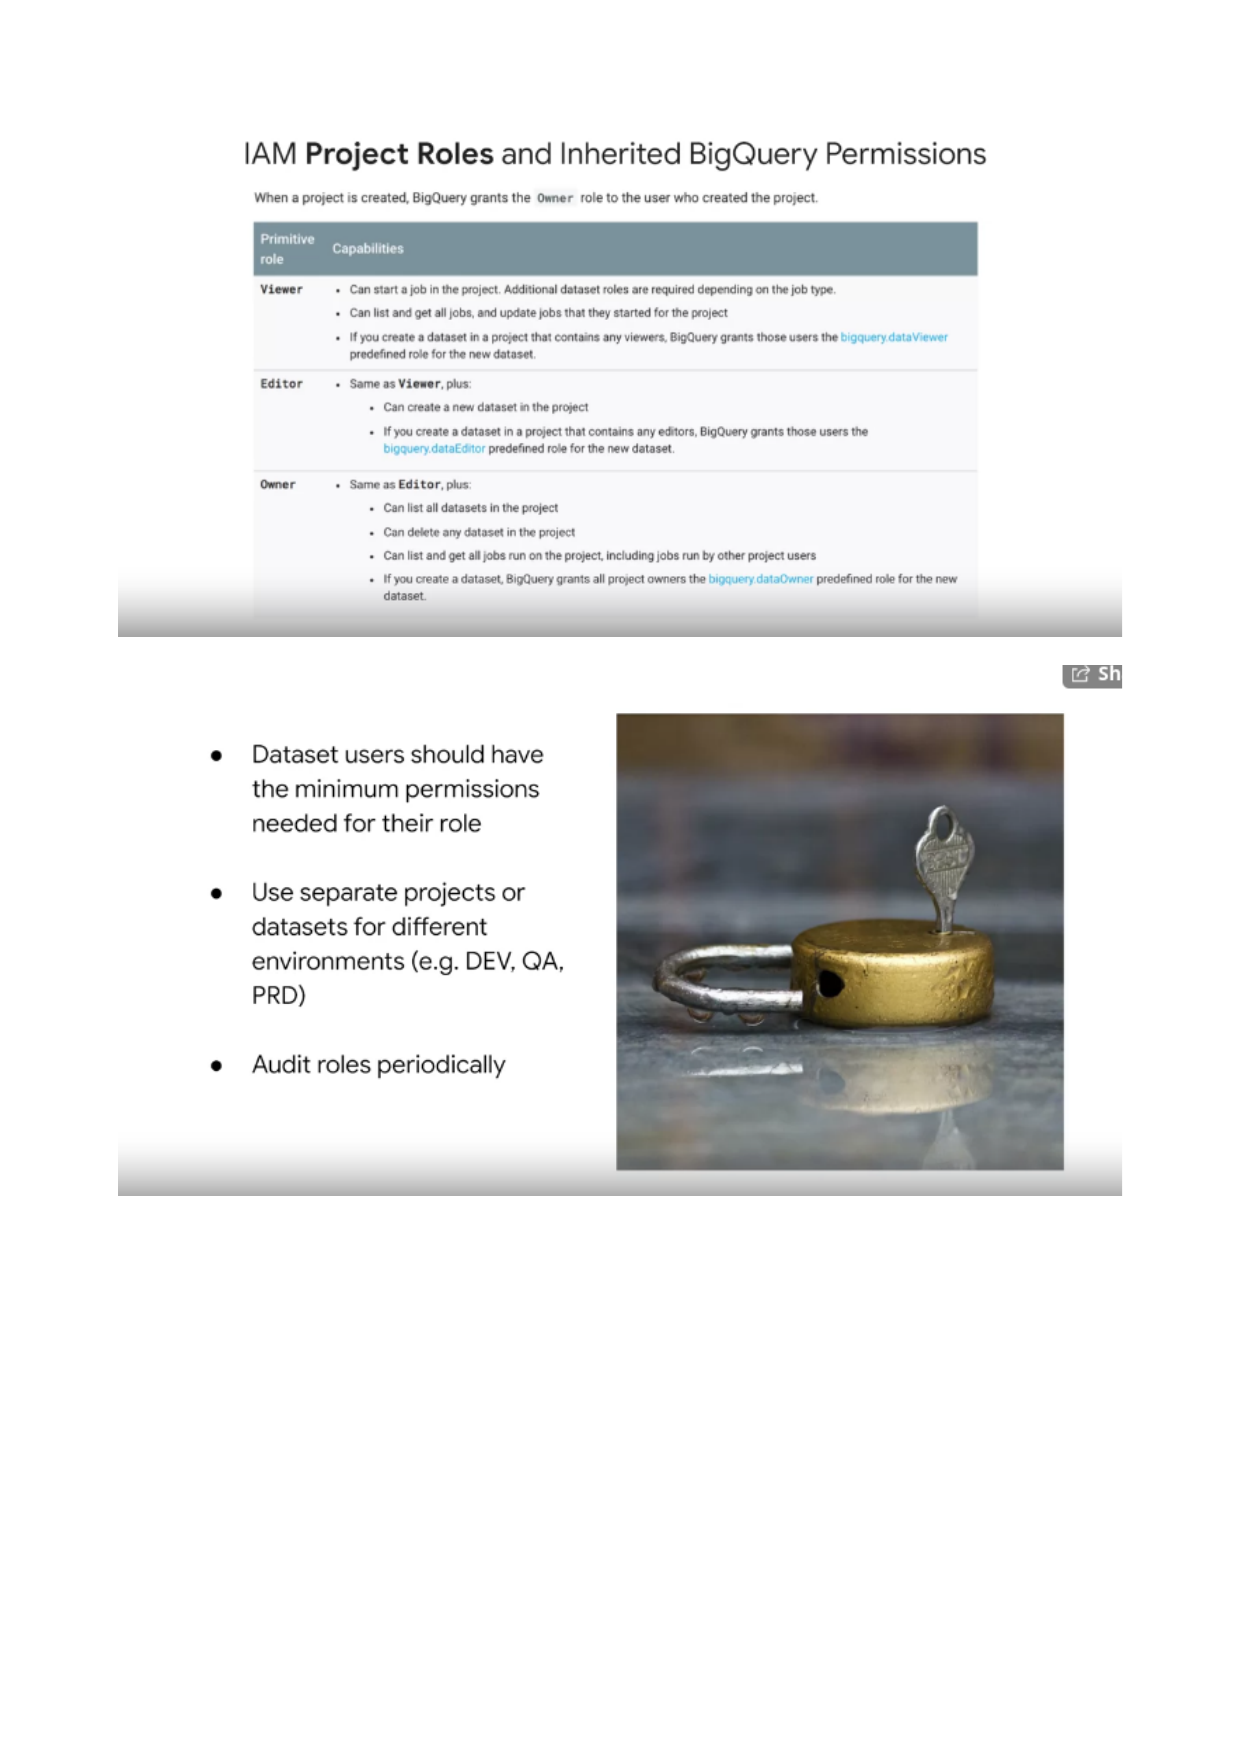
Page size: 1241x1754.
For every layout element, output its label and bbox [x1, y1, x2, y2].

picture [118, 118, 1123, 637]
picture [118, 665, 1123, 1196]
